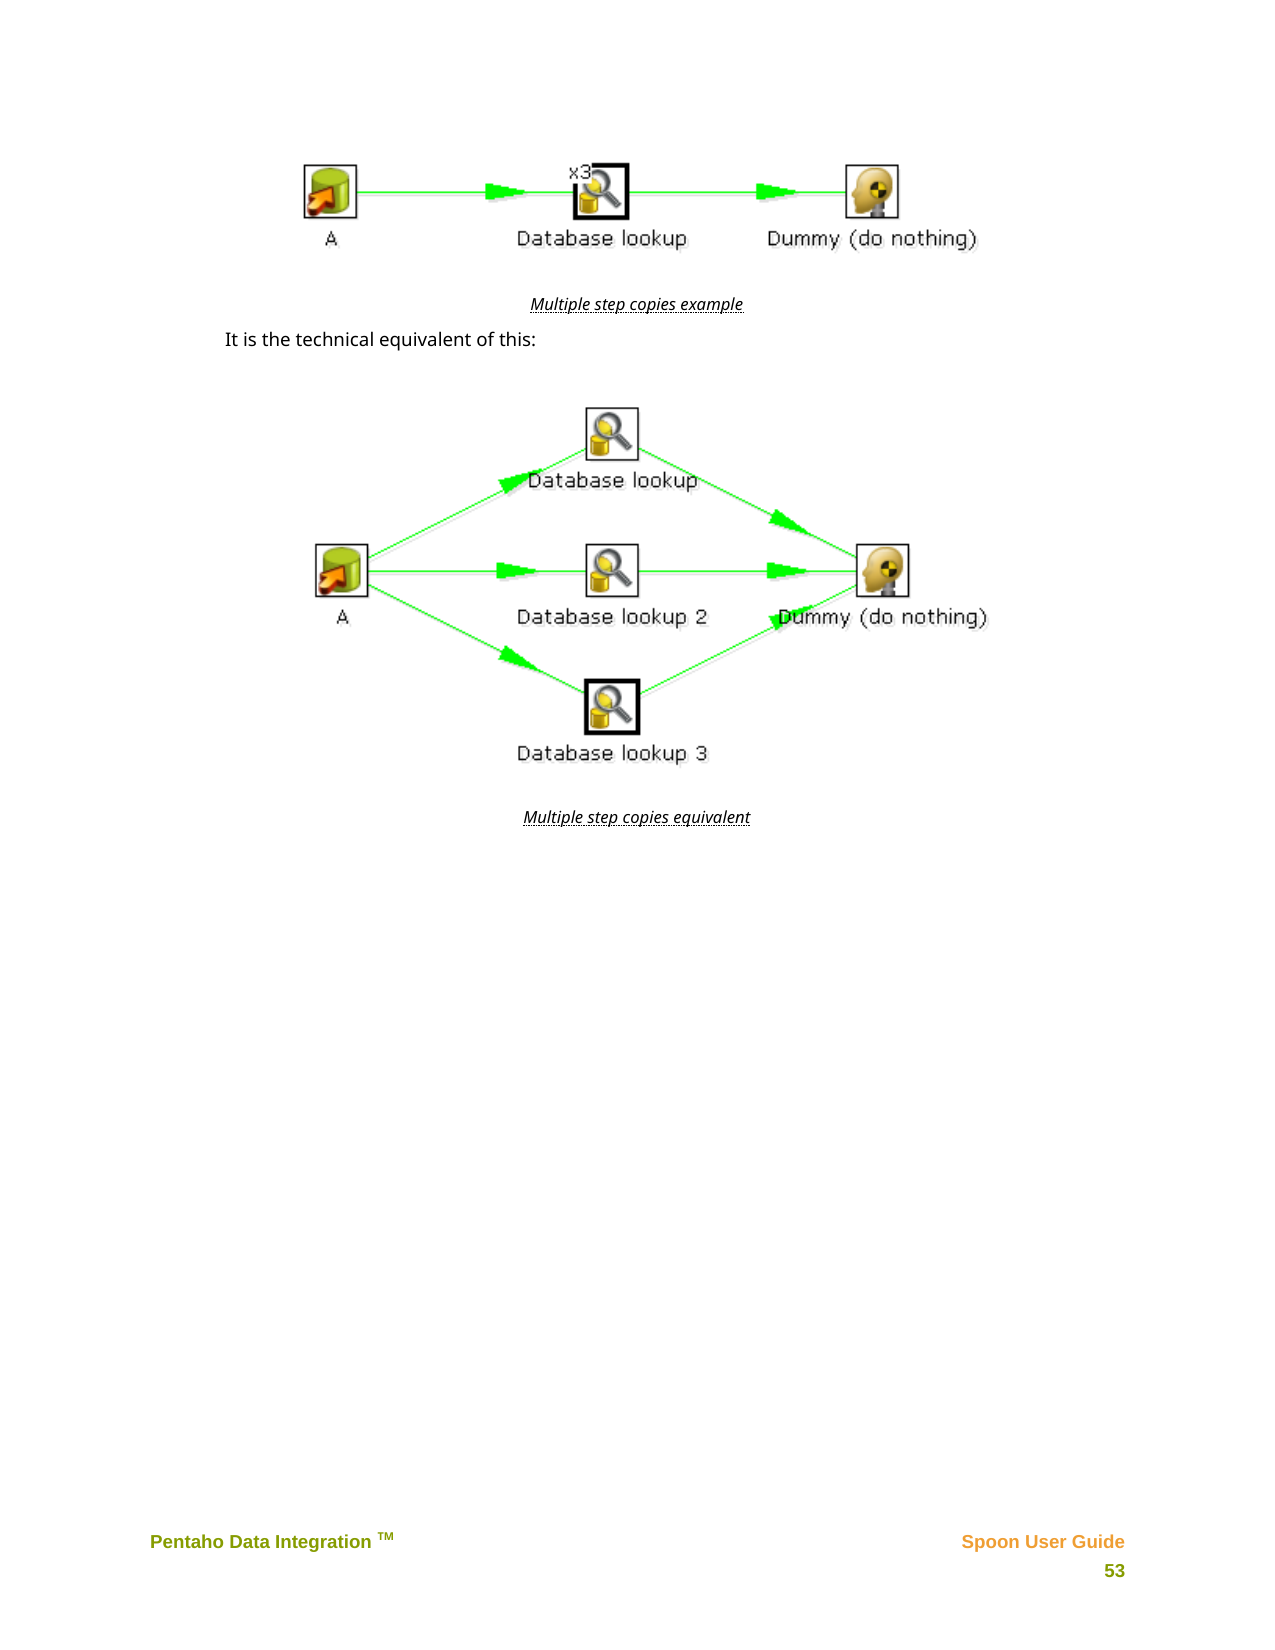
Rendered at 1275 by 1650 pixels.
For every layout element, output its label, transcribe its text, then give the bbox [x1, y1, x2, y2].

picture [279, 150, 996, 271]
text Multiple step copies equivalent [193, 806, 1082, 829]
text Multiple step copies example [280, 293, 995, 316]
picture [292, 381, 1008, 784]
text It is the technical equivalent of this: [225, 150, 1125, 353]
